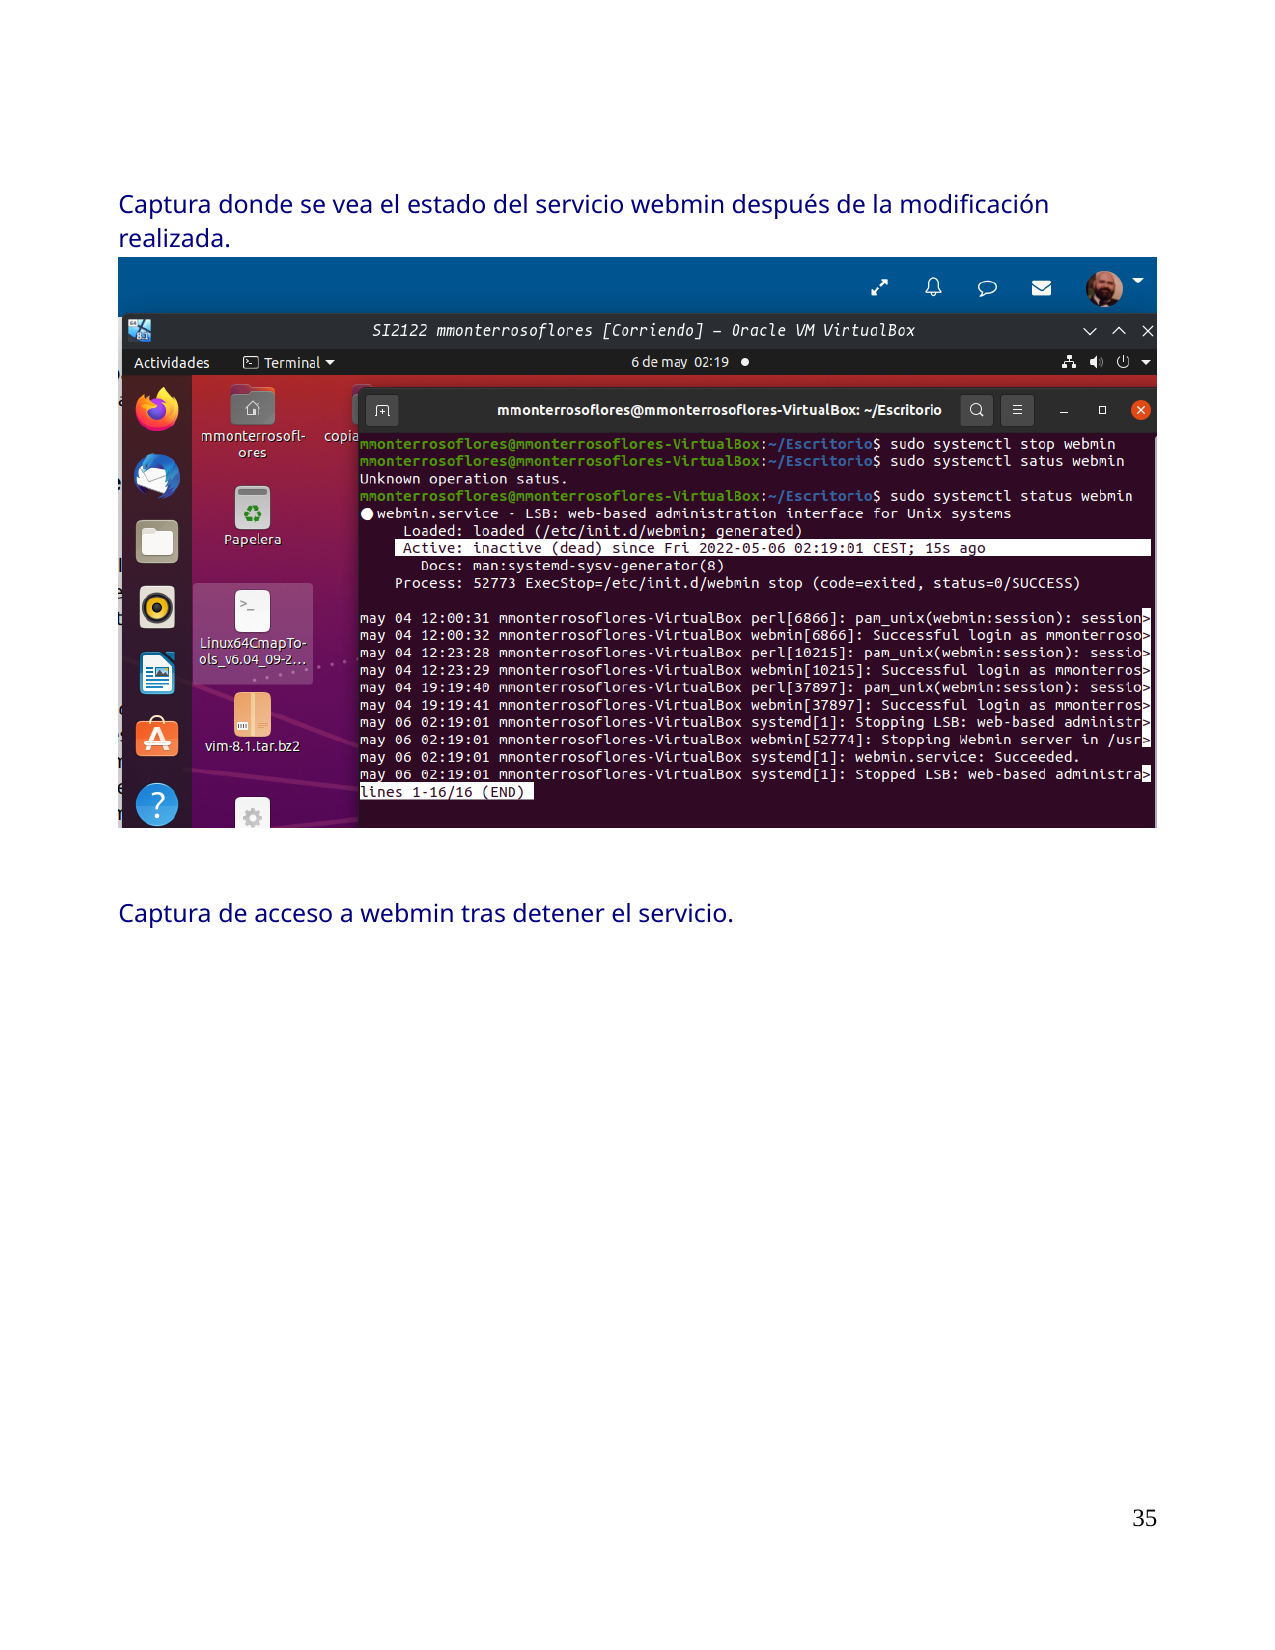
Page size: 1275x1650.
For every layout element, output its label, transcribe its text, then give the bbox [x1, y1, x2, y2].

table_header [118, 828, 1157, 862]
text Captura donde se vea el estado del servicio webmin después de la modificación realizada. [118, 186, 1157, 254]
text Captura de acceso a webmin tras detener el servicio. [118, 896, 1157, 930]
picture [118, 254, 1157, 828]
